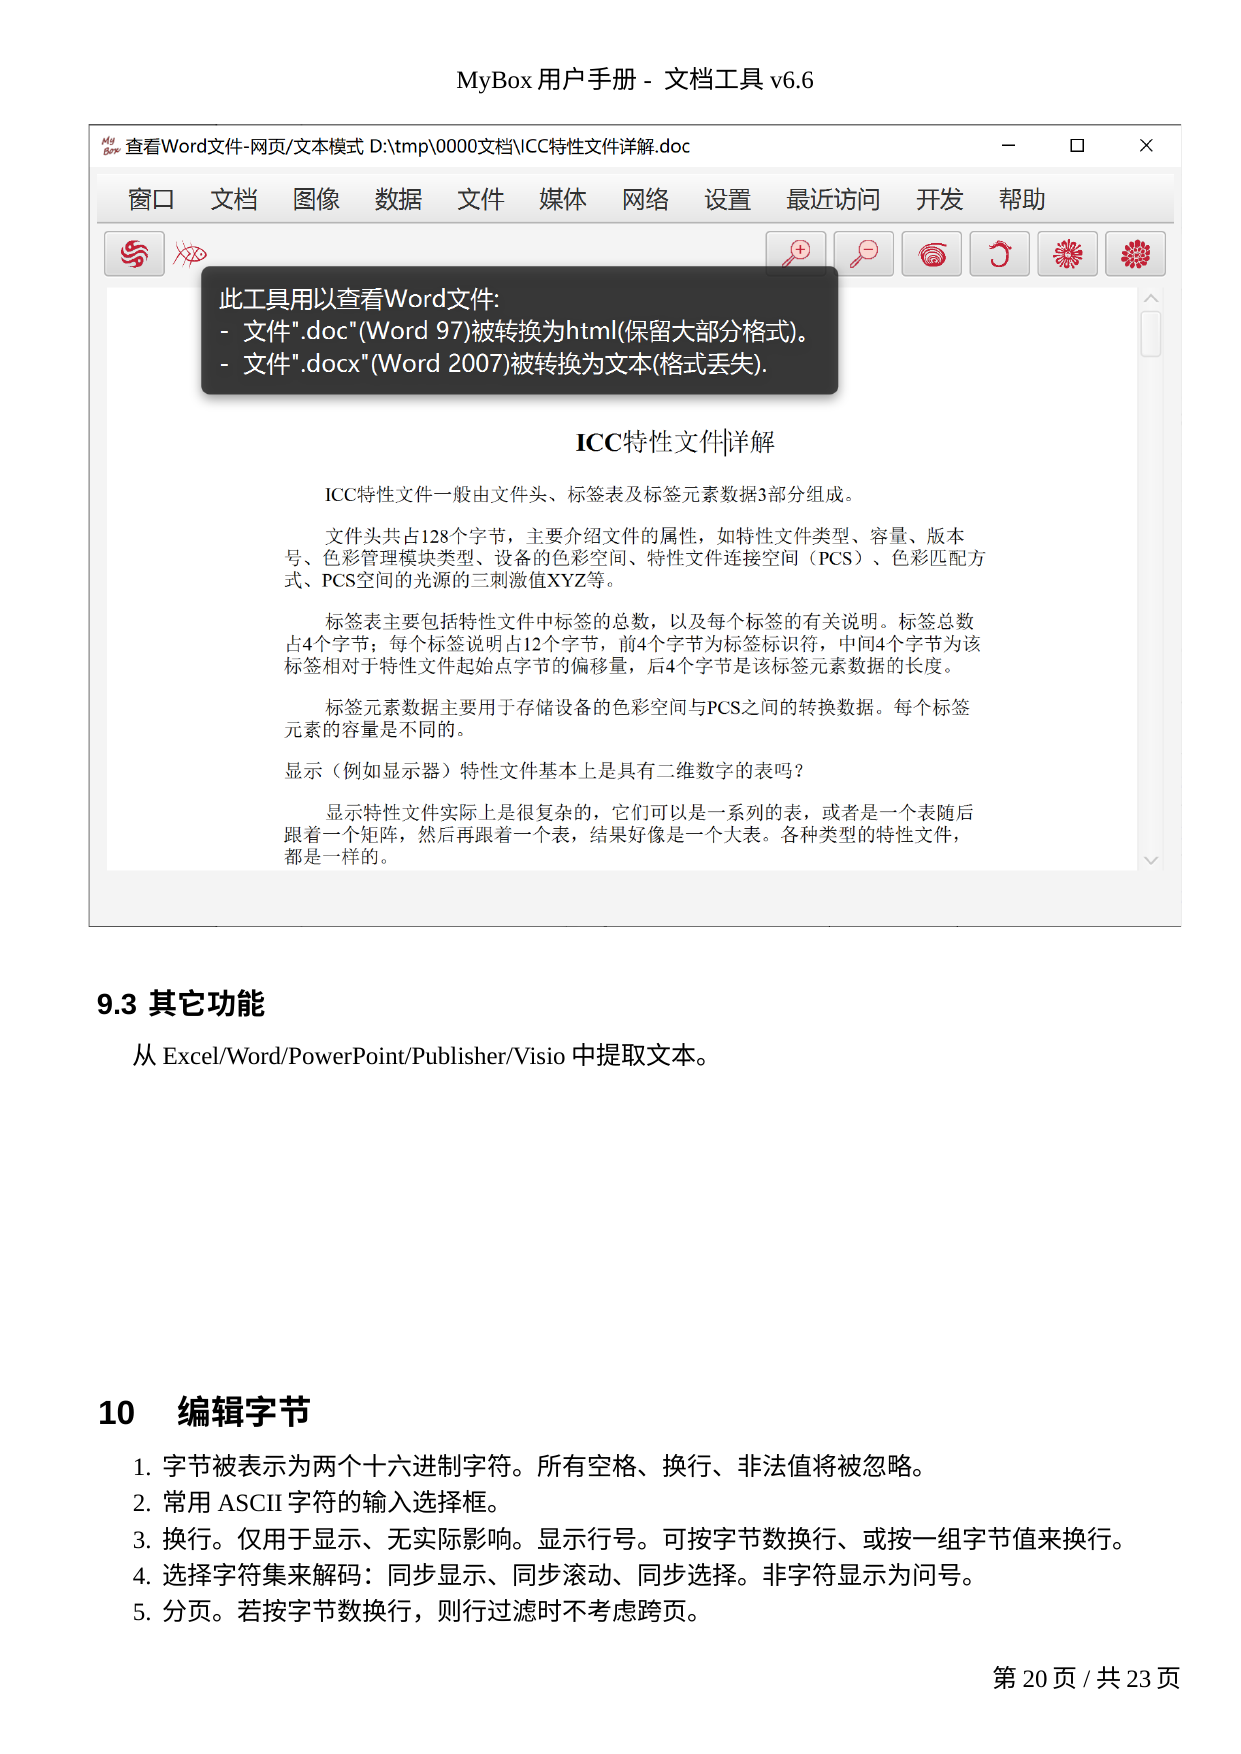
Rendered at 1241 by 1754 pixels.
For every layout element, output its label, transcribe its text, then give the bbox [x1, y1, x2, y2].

subtitle 其它功能 [88, 981, 1181, 1023]
subtitle 编辑字节 [88, 1386, 1181, 1434]
list 常用ASCII字符的输入选择框。 [133, 1483, 1181, 1519]
list 字节被表示为两个十六进制字符。所有空格、换行、非法值将被忽略。 [133, 1447, 1181, 1483]
list 选择字符集来解码：同步显示、同步滚动、同步选择。非字符显示为问号。 [133, 1555, 1181, 1592]
list 分页。若按字节数换行，则行过滤时不考虑跨页。 [133, 1592, 1181, 1628]
text 从Excel/Word/PowerPoint/Publisher/Visio中提取文本。 [132, 1036, 1181, 1072]
picture [88, 124, 1182, 927]
list 换行。仅用于显示、无实际影响。显示行号。可按字节数换行、或按一组字节值来换行。 [133, 1519, 1181, 1555]
